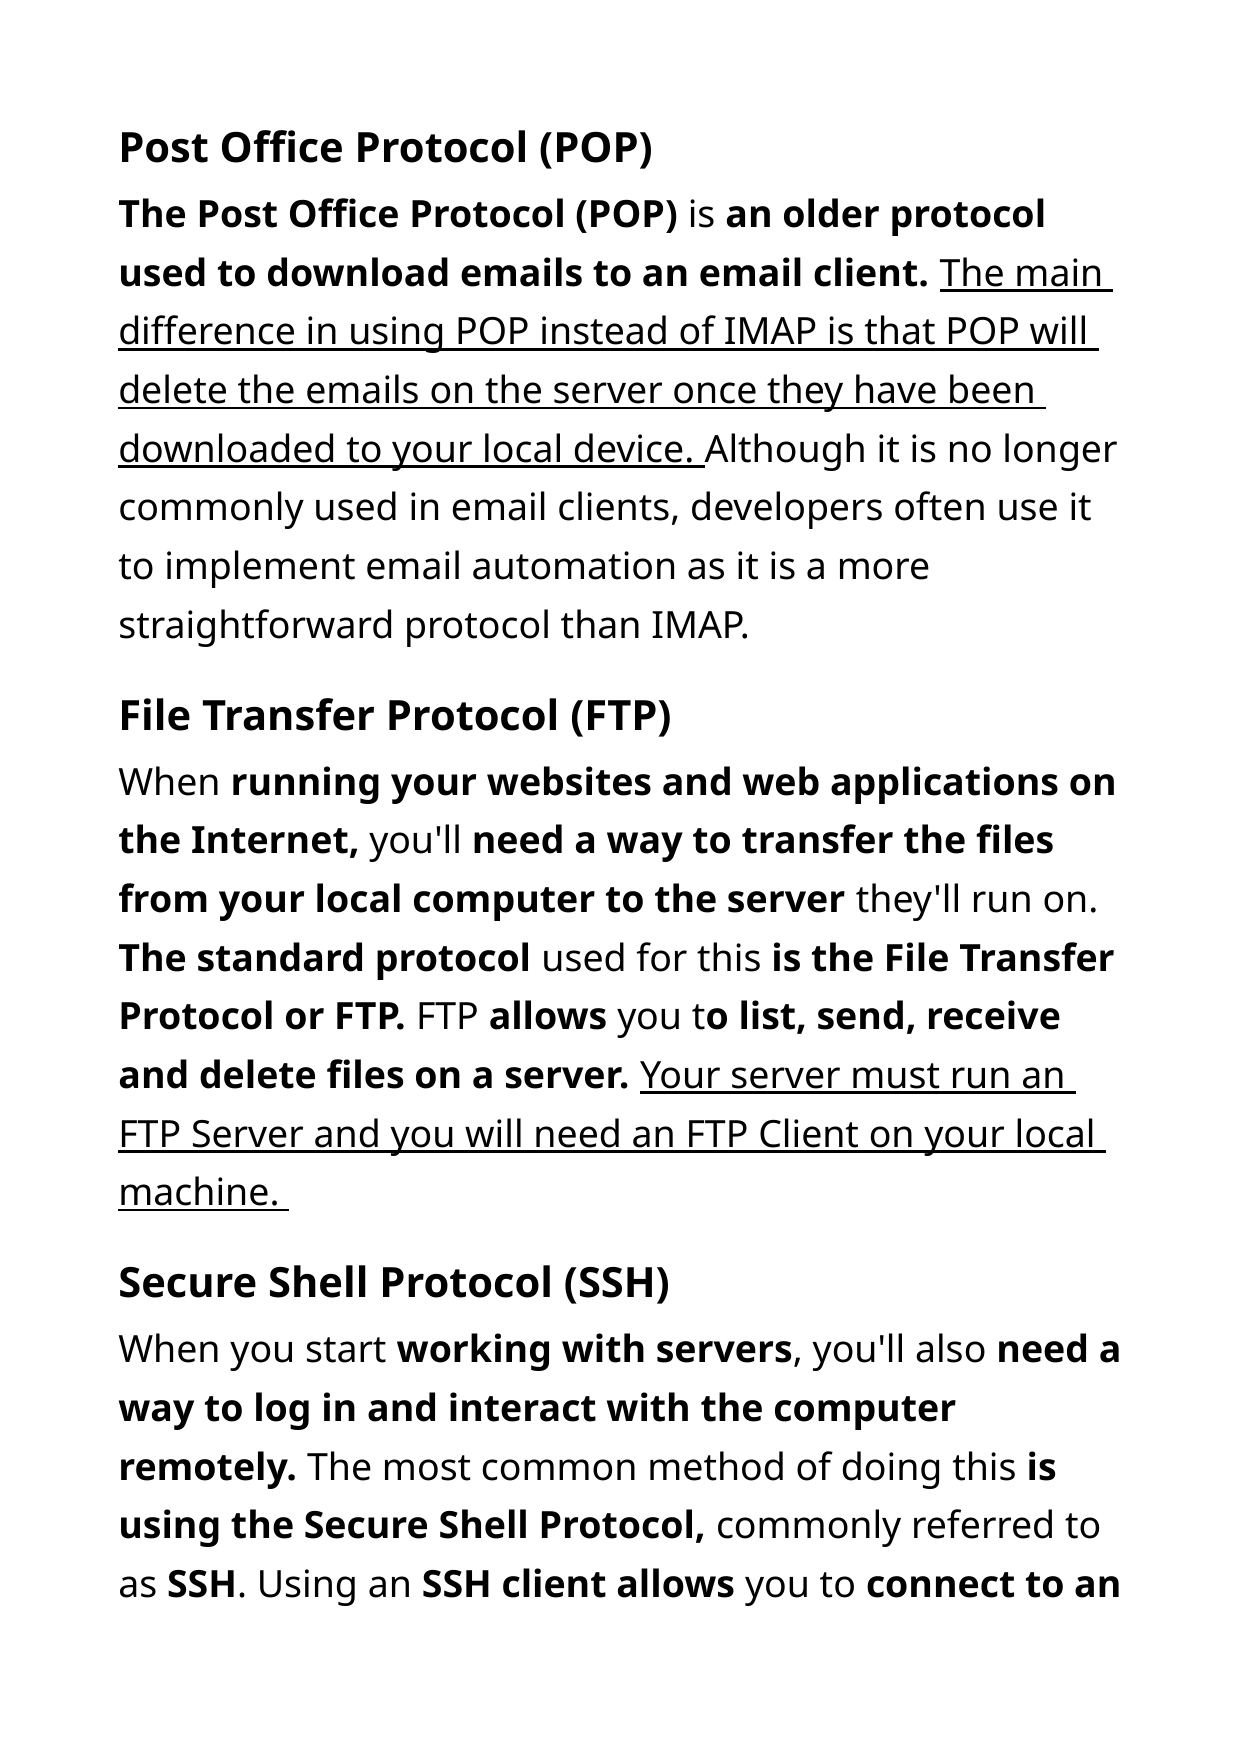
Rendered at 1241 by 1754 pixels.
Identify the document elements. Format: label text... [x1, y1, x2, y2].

subtitle File Transfer Protocol (FTP) [118, 686, 1122, 742]
text When you start working with servers, you'll also need a way to log in and interact with the computer remotely. The most common method of doing this is using the Secure Shell Protocol, commonly referred to as SSH. Using an SSH client allows you to connect to an [118, 1323, 1122, 1608]
text The Post Office Protocol (POP) is an older protocol used to download emails to an email client. The main difference in using POP instead of IMAP is that POP will delete the emails on the server once they have been downloaded to your local device. Although it is no longer commonly used in email clients, developers often use it to implement email automation as it is a more straightforward protocol than IMAP. [118, 187, 1122, 649]
text When running your websites and web applications on the Internet, you'll need a way to transfer the files from your local computer to the server they'll run on. The standard protocol used for this is the File Transfer Protocol or FTP. FTP allows you to list, send, receive and delete files on a server. Your server must run an FTP Server and you will need an FTP Client on your local machine. [118, 755, 1122, 1217]
subtitle Post Office Protocol (POP) [118, 118, 1122, 175]
subtitle Secure Shell Protocol (SSH) [118, 1253, 1122, 1310]
